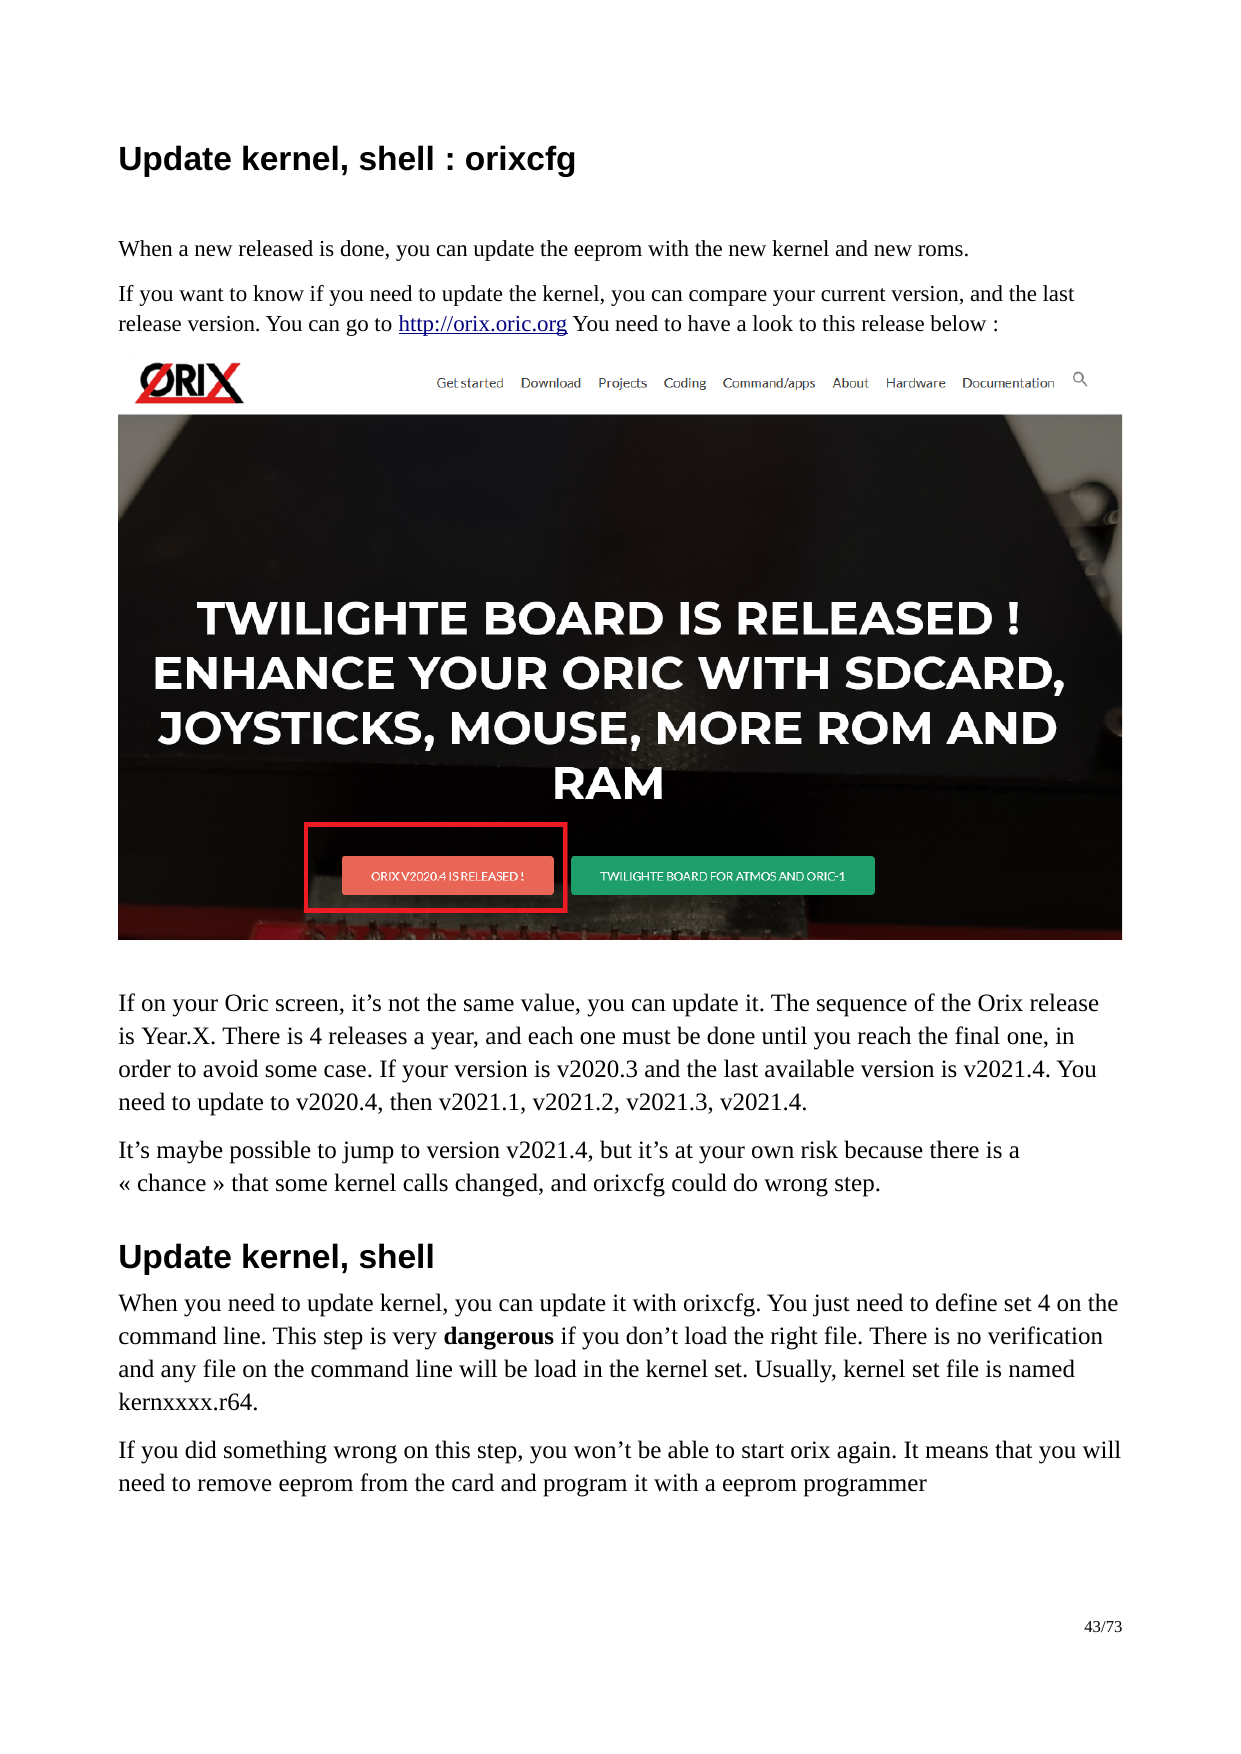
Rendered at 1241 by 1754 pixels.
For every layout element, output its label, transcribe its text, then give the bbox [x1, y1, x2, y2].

text When a new released is done, you can update the eeprom with the new kernel and new roms. [118, 235, 1122, 261]
text If on your Oric screen, it’s not the same value, you can update it. The sequence of the Orix release is Year.X. There is 4 releases a year, and each one must be done until you reach the final one, in order to avoid some case. If your version is v2020.3 and the last available version is v2021.4. You need to update to v2020.4, then v2021.1, v2021.2, v2021.3, v2021.4. [118, 988, 1122, 1116]
text If you want to know if you need to update the kernel, you can compare your current version, and the last release version. You can go to http://orix.oric.org You need to have a look to this release below : [118, 280, 1122, 337]
picture [118, 355, 1123, 940]
text When you need to update kernel, you can update it with orixcfg. You just need to define set 4 on the command line. This step is very dangerous if you don’t load the right file. There is no verification and any file on the command line will be load in the kernel set. Usually, kernel set file is named kernxxxx.r64. [118, 1288, 1122, 1416]
text It’s maybe possible to jump to version v2021.4, but it’s at your own risk because there is a « chance » that some kernel calls changed, and orixcfg could do wrong step. [118, 1135, 1122, 1197]
text If you did something wrong on this step, you won’t be able to start orix again. It means that you will need to remove eeprom from the card and program it with a eeprom programmer [118, 1435, 1122, 1496]
subtitle Update kernel, shell [118, 1237, 1122, 1275]
subtitle Update kernel, shell : orixcfg [118, 139, 1122, 178]
